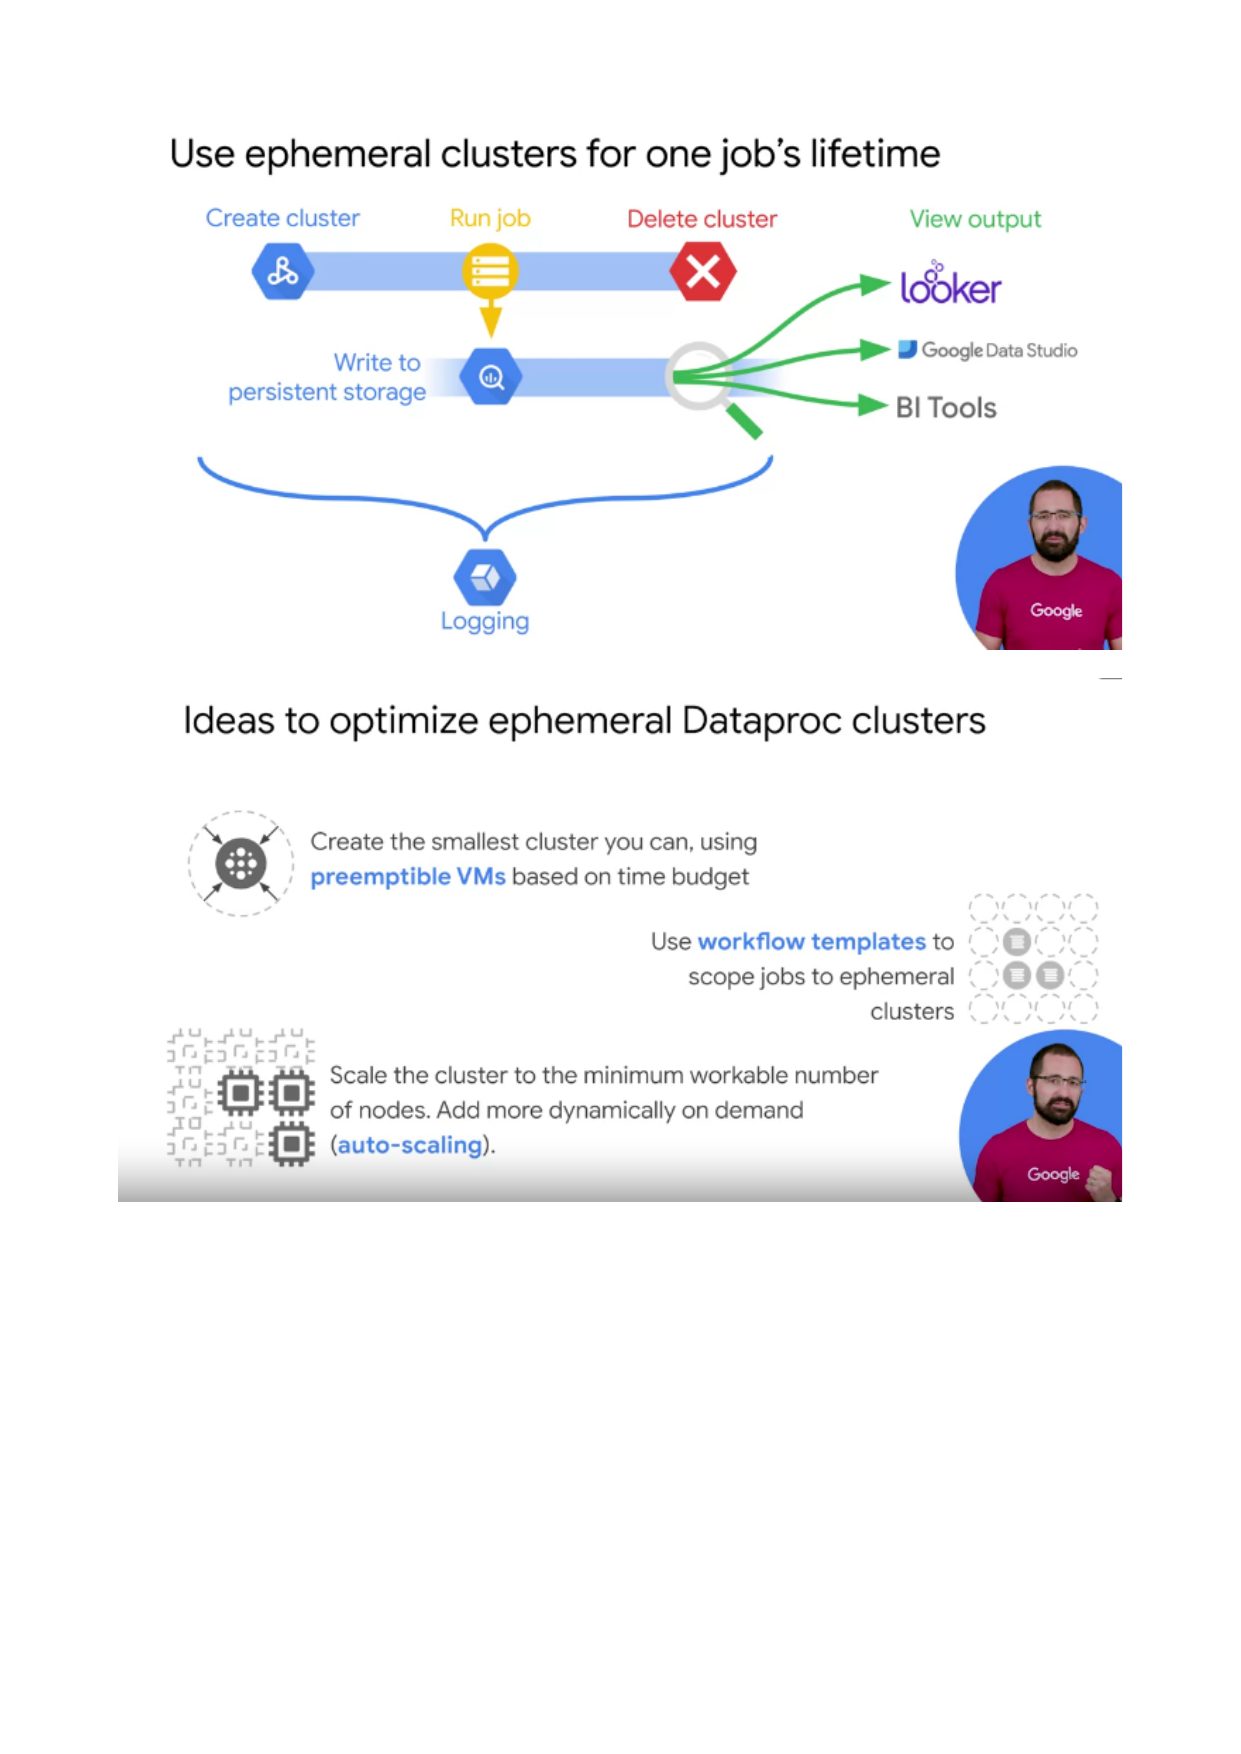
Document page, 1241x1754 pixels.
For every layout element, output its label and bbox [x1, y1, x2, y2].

picture [118, 118, 1123, 650]
picture [118, 678, 1123, 1202]
